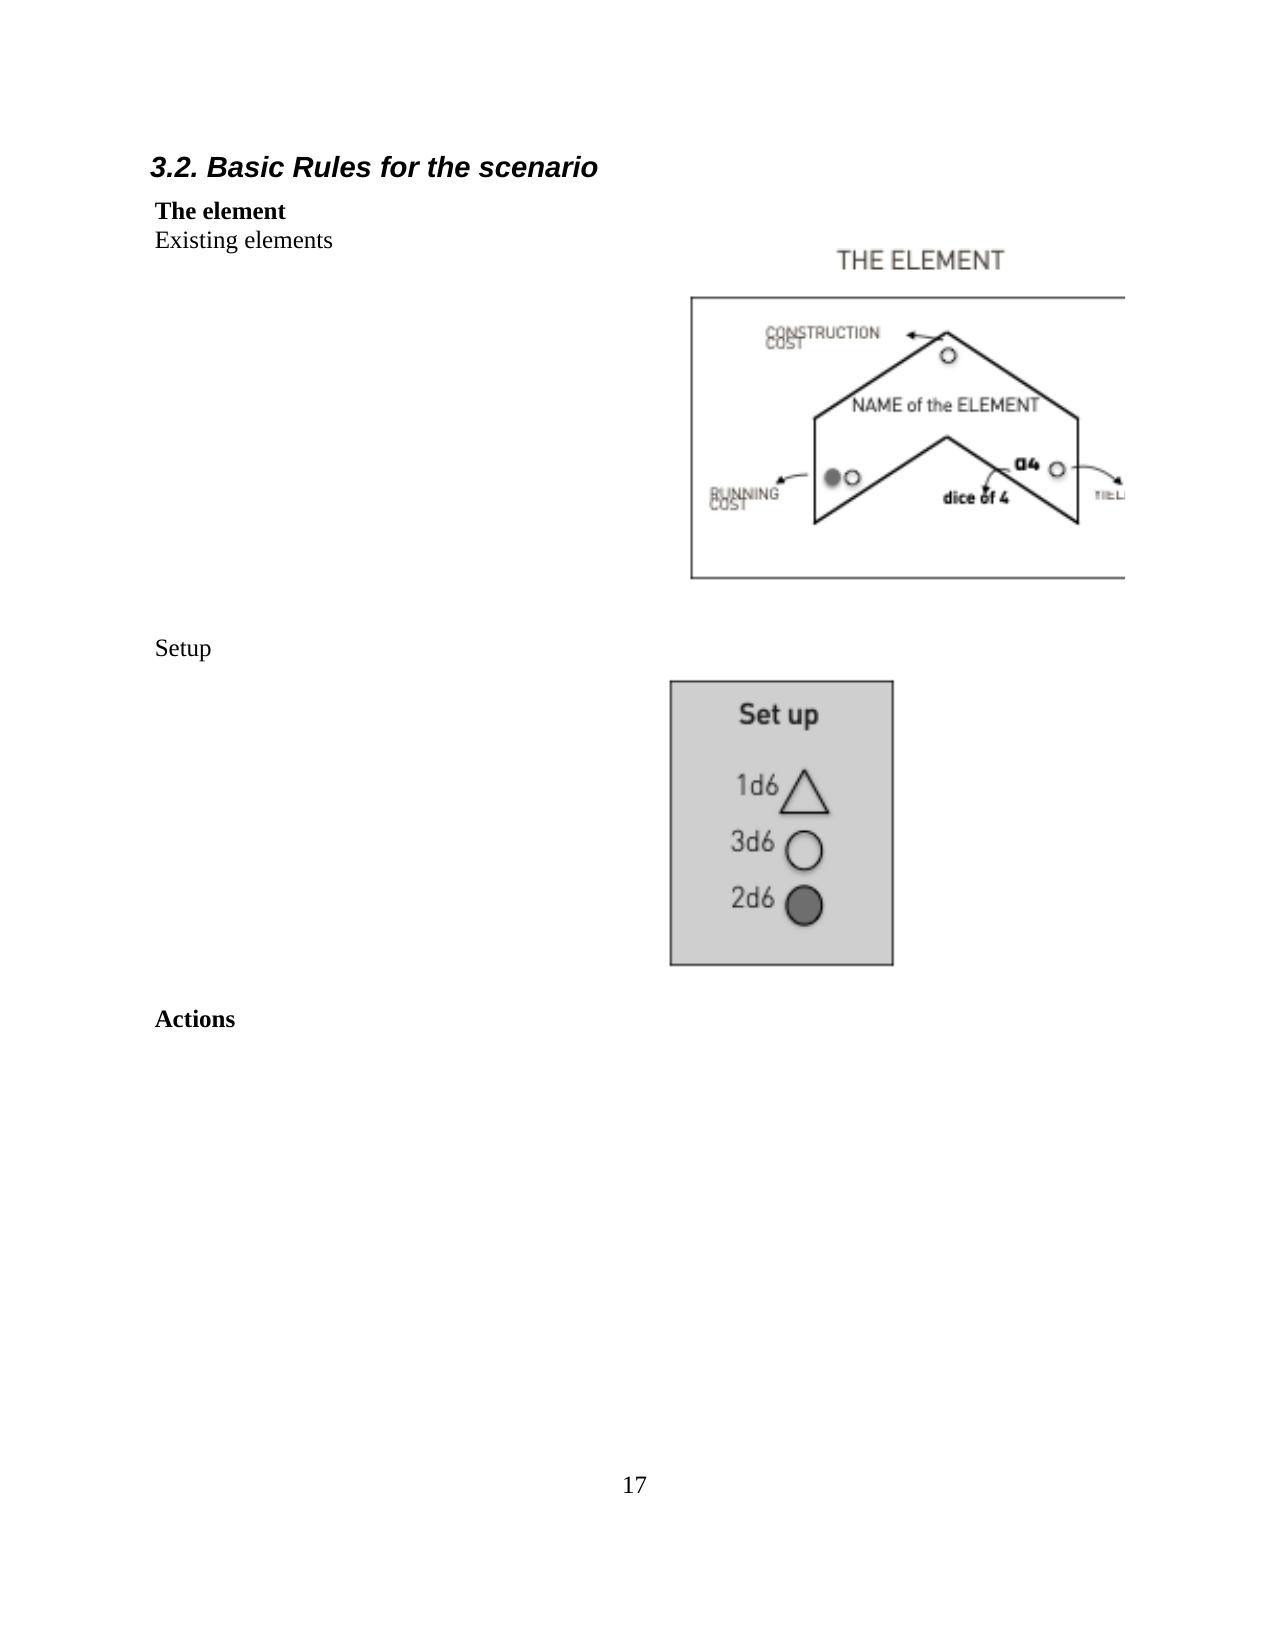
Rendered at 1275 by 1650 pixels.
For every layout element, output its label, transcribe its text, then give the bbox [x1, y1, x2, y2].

subtitle 3.2. Basic Rules for the scenario [150, 150, 1125, 183]
picture [641, 224, 1125, 1004]
table_cell Actions [150, 1004, 637, 1033]
table_cell Setup [150, 633, 637, 1004]
table_header [638, 196, 1125, 225]
table_cell [932, 634, 1125, 1004]
table_cell [638, 1004, 1125, 1033]
table_header The element [150, 196, 637, 225]
table_cell [150, 1033, 637, 1061]
table_cell [638, 1033, 1125, 1061]
table_cell Existing elements [150, 225, 637, 633]
